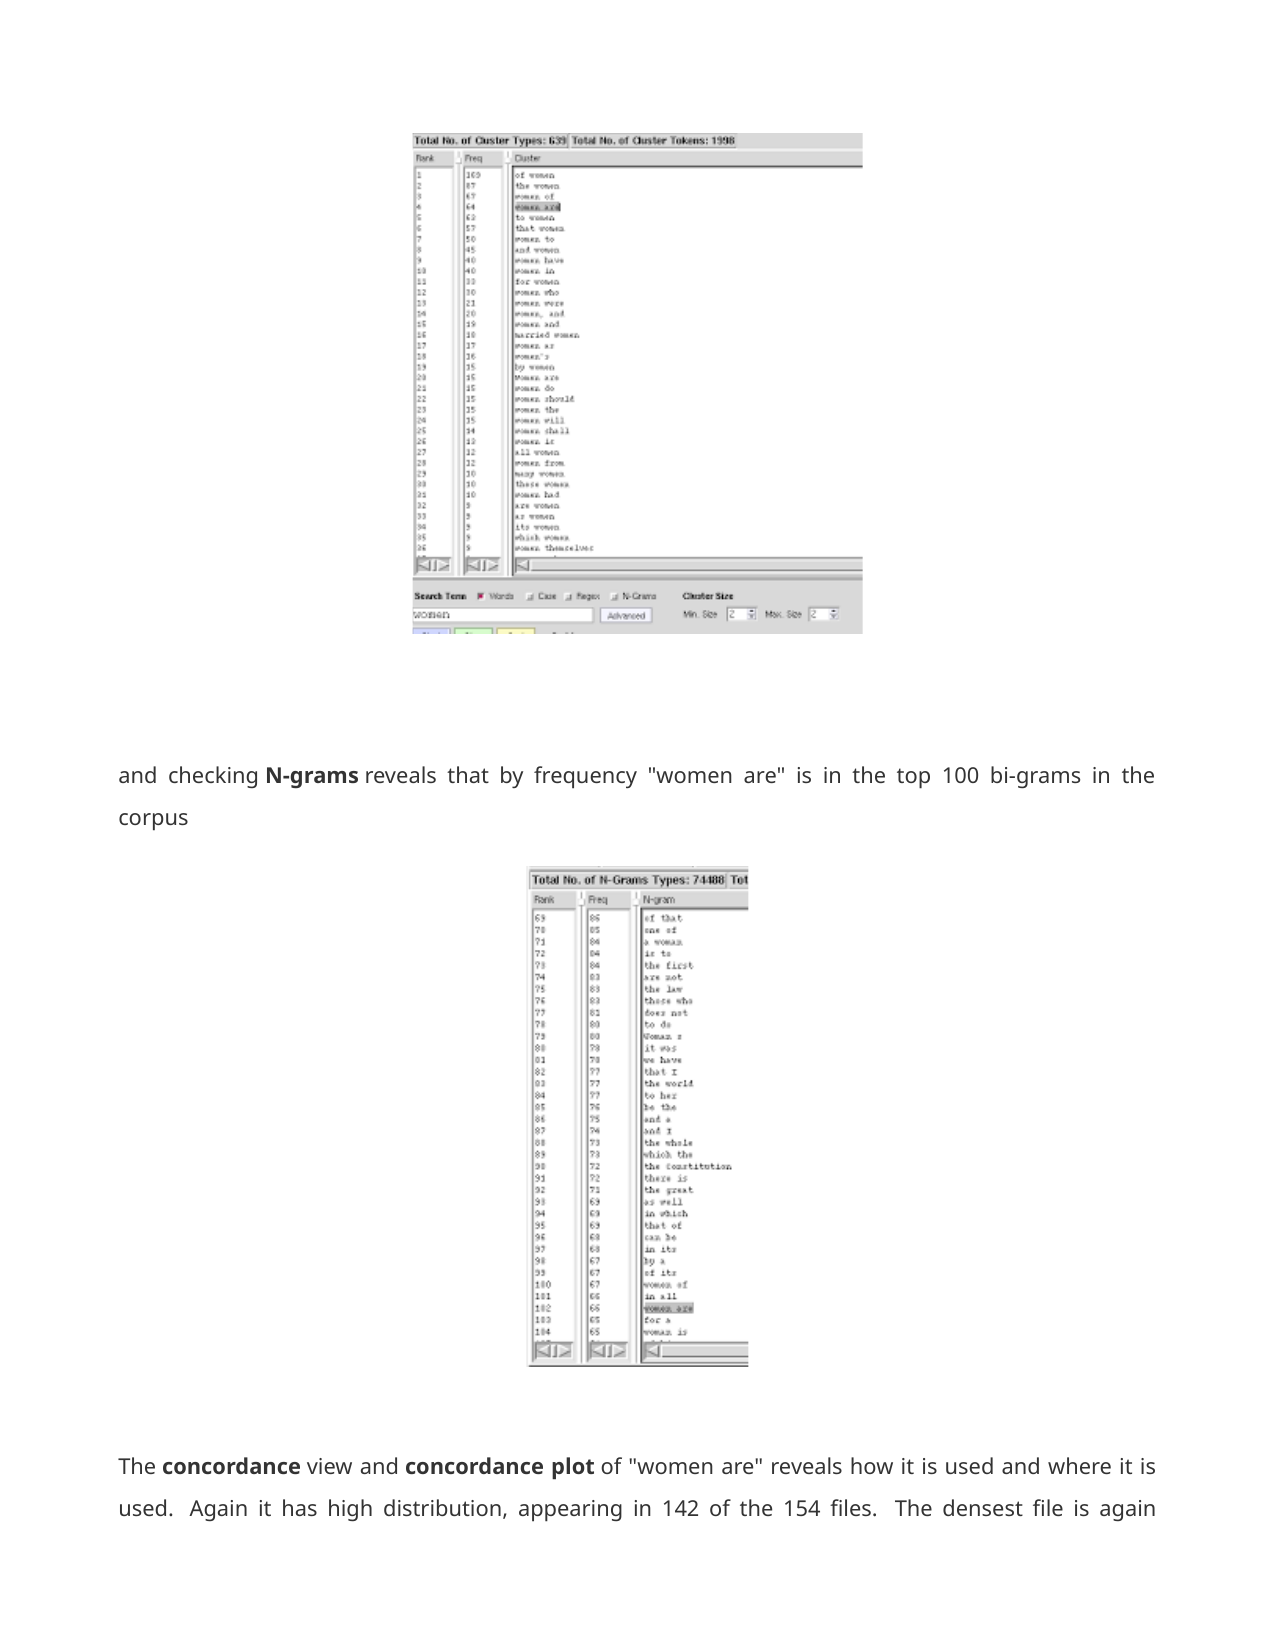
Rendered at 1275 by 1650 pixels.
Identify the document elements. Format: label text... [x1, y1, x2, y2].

picture [526, 866, 749, 1367]
picture [412, 133, 863, 634]
text The concordance view and concordance plot of "women are" reveals how it is used and where it is used. Again it has high distribution, appearing in 142 of the 154 files. The densest file is again [118, 1409, 1157, 1522]
text and checking N-grams reveals that by frequency "women are" is in the top 100 bi-grams in the corpus [118, 676, 1157, 831]
